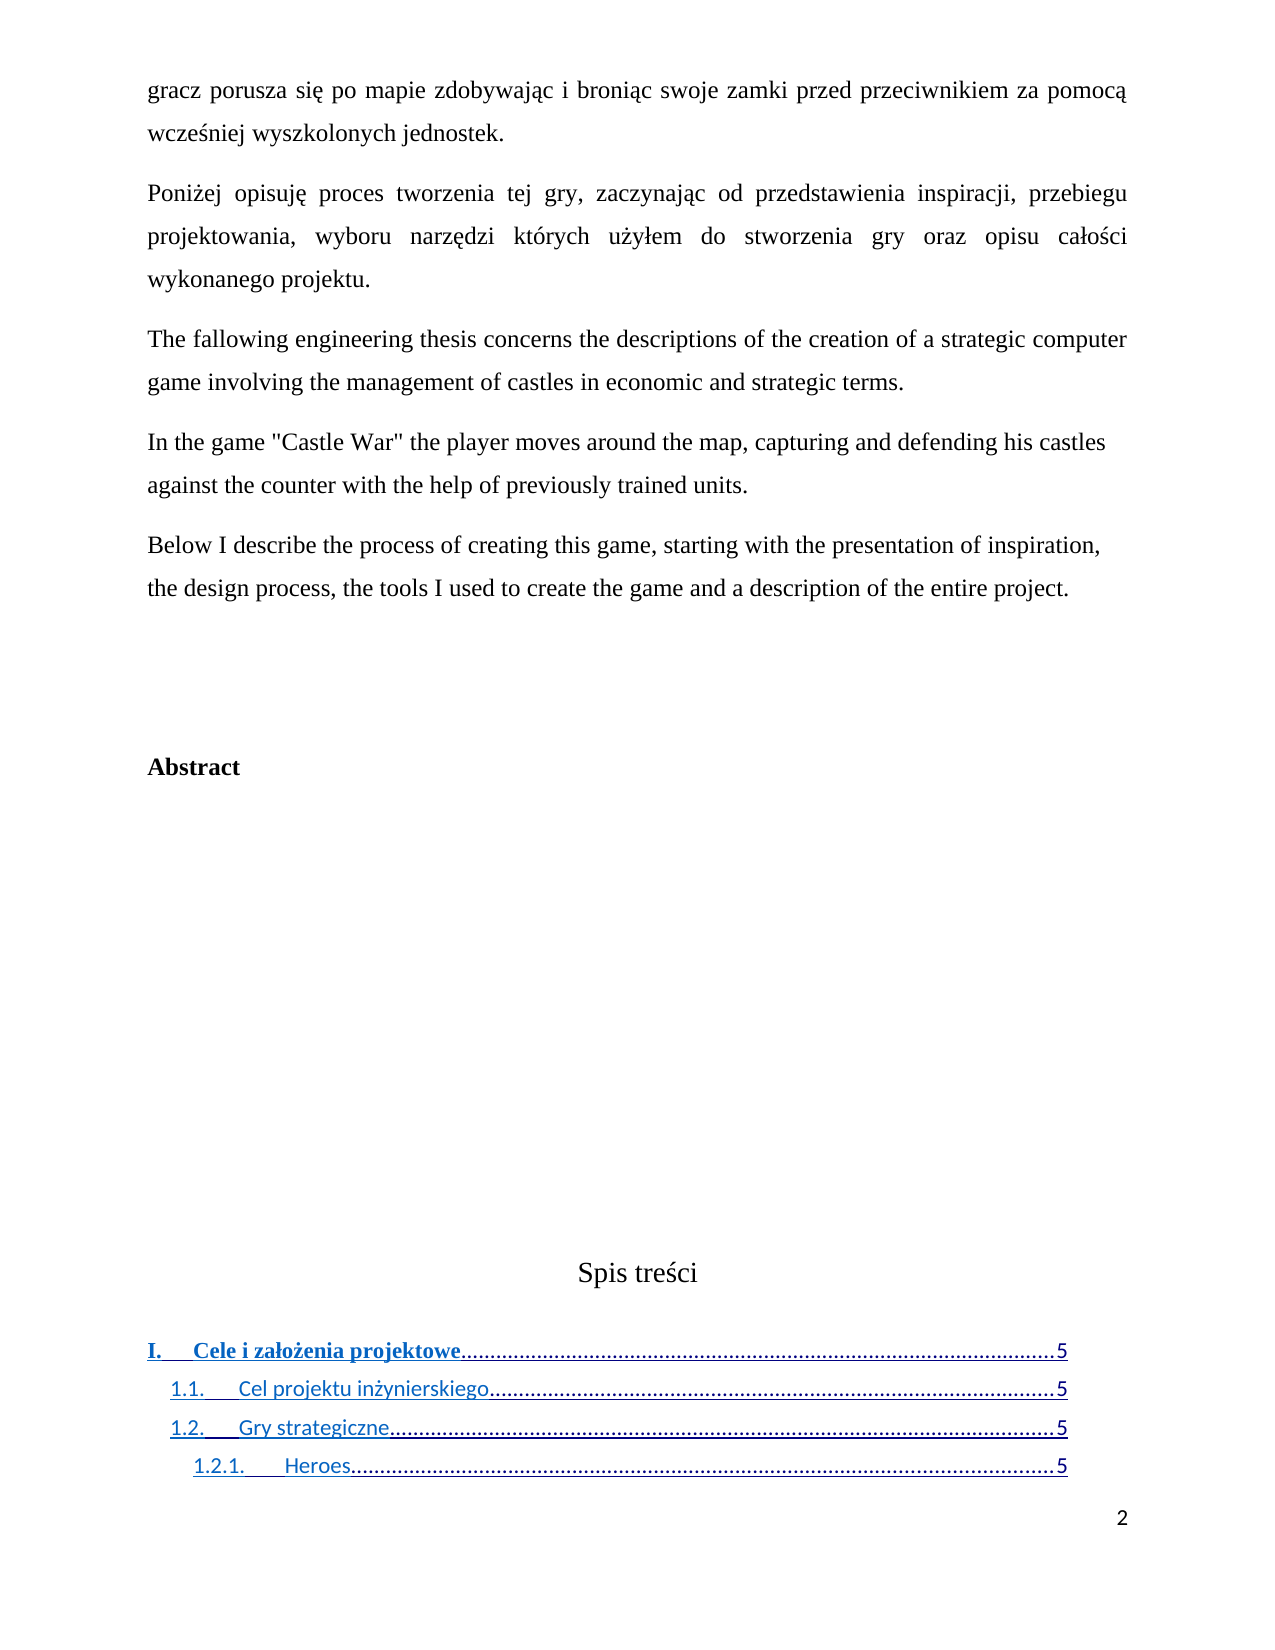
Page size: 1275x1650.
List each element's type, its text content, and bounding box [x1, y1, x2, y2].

list Poniżej opisuję proces tworzenia tej gry, zaczynając od przedstawienia inspiracji, przebiegu projektowania, wyboru narzędzi których użyłem do stworzenia gry oraz opisu całości wykonanego projektu. [147, 178, 1128, 293]
text 1.1. Cel projektu inżynierskiego 5 [170, 1374, 1128, 1403]
text 1.2.1. Heroes 5 [193, 1451, 1128, 1479]
list Abstract [147, 752, 1128, 781]
list Below I describe the process of creating this game, starting with the presentation of inspiration, the design process, the tools I used to create the game and a description of the entire project. [147, 530, 1128, 602]
text I. Cele i założenia projektowe 5 [147, 1336, 1128, 1364]
text gracz porusza się po mapie zdobywając i broniąc swoje zamki przed przeciwnikiem za pomocą wcześniej wyszkolonych jednostek. [147, 75, 1128, 147]
text In the game "Castle War" the player moves around the map, capturing and defending his castles against the counter with the help of previously trained units. [147, 427, 1128, 499]
text 1.2. Gry strategiczne 5 [170, 1413, 1128, 1441]
text Spis treści [147, 1256, 1128, 1289]
text The fallowing engineering thesis concerns the descriptions of the creation of a strategic computer game involving the management of castles in economic and strategic terms. [147, 324, 1128, 396]
